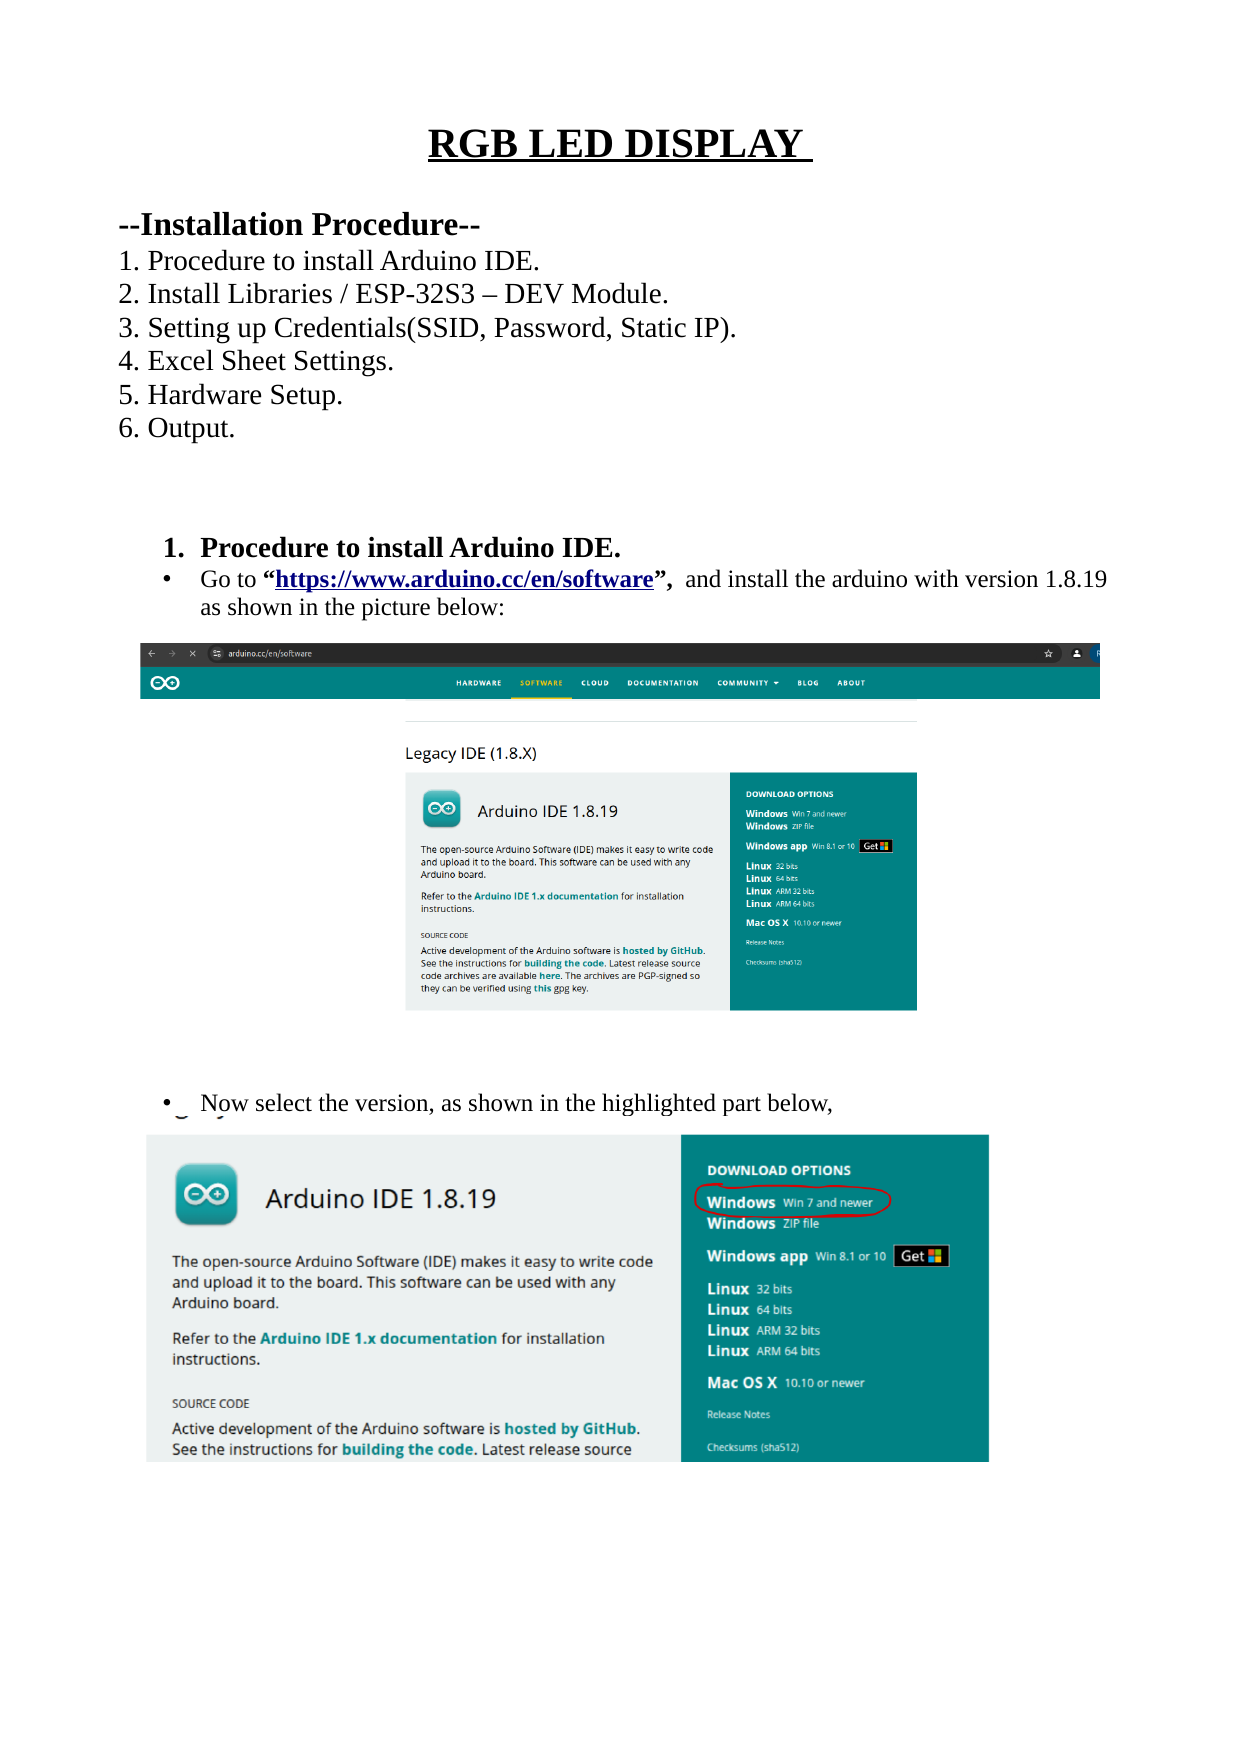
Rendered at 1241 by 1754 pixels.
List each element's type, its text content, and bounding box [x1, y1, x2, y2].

picture [140, 1116, 1100, 1462]
text 3. Setting up Credentials(SSID, Password, Static IP). [118, 310, 1122, 343]
text 6. Output. [118, 410, 1122, 444]
text --Installation Procedure-- [118, 204, 1122, 243]
list Go to “https://www.arduino.cc/en/software”, and install the arduino with version 1.8.19 [163, 564, 1122, 592]
text 2. Install Libraries / ESP-32S3 – DEV Module. [118, 276, 1122, 310]
text RGB LED DISPLAY [118, 118, 1122, 166]
list Now select the version, as shown in the highlighted part below, [163, 1088, 1122, 1117]
list as shown in the picture below: [163, 592, 1122, 621]
text 4. Excel Sheet Settings. [118, 343, 1122, 377]
text 1. Procedure to install Arduino IDE. [118, 243, 1122, 276]
picture [140, 643, 1100, 1021]
list Procedure to install Arduino IDE. [163, 530, 1122, 564]
text 5. Hardware Setup. [118, 377, 1122, 410]
